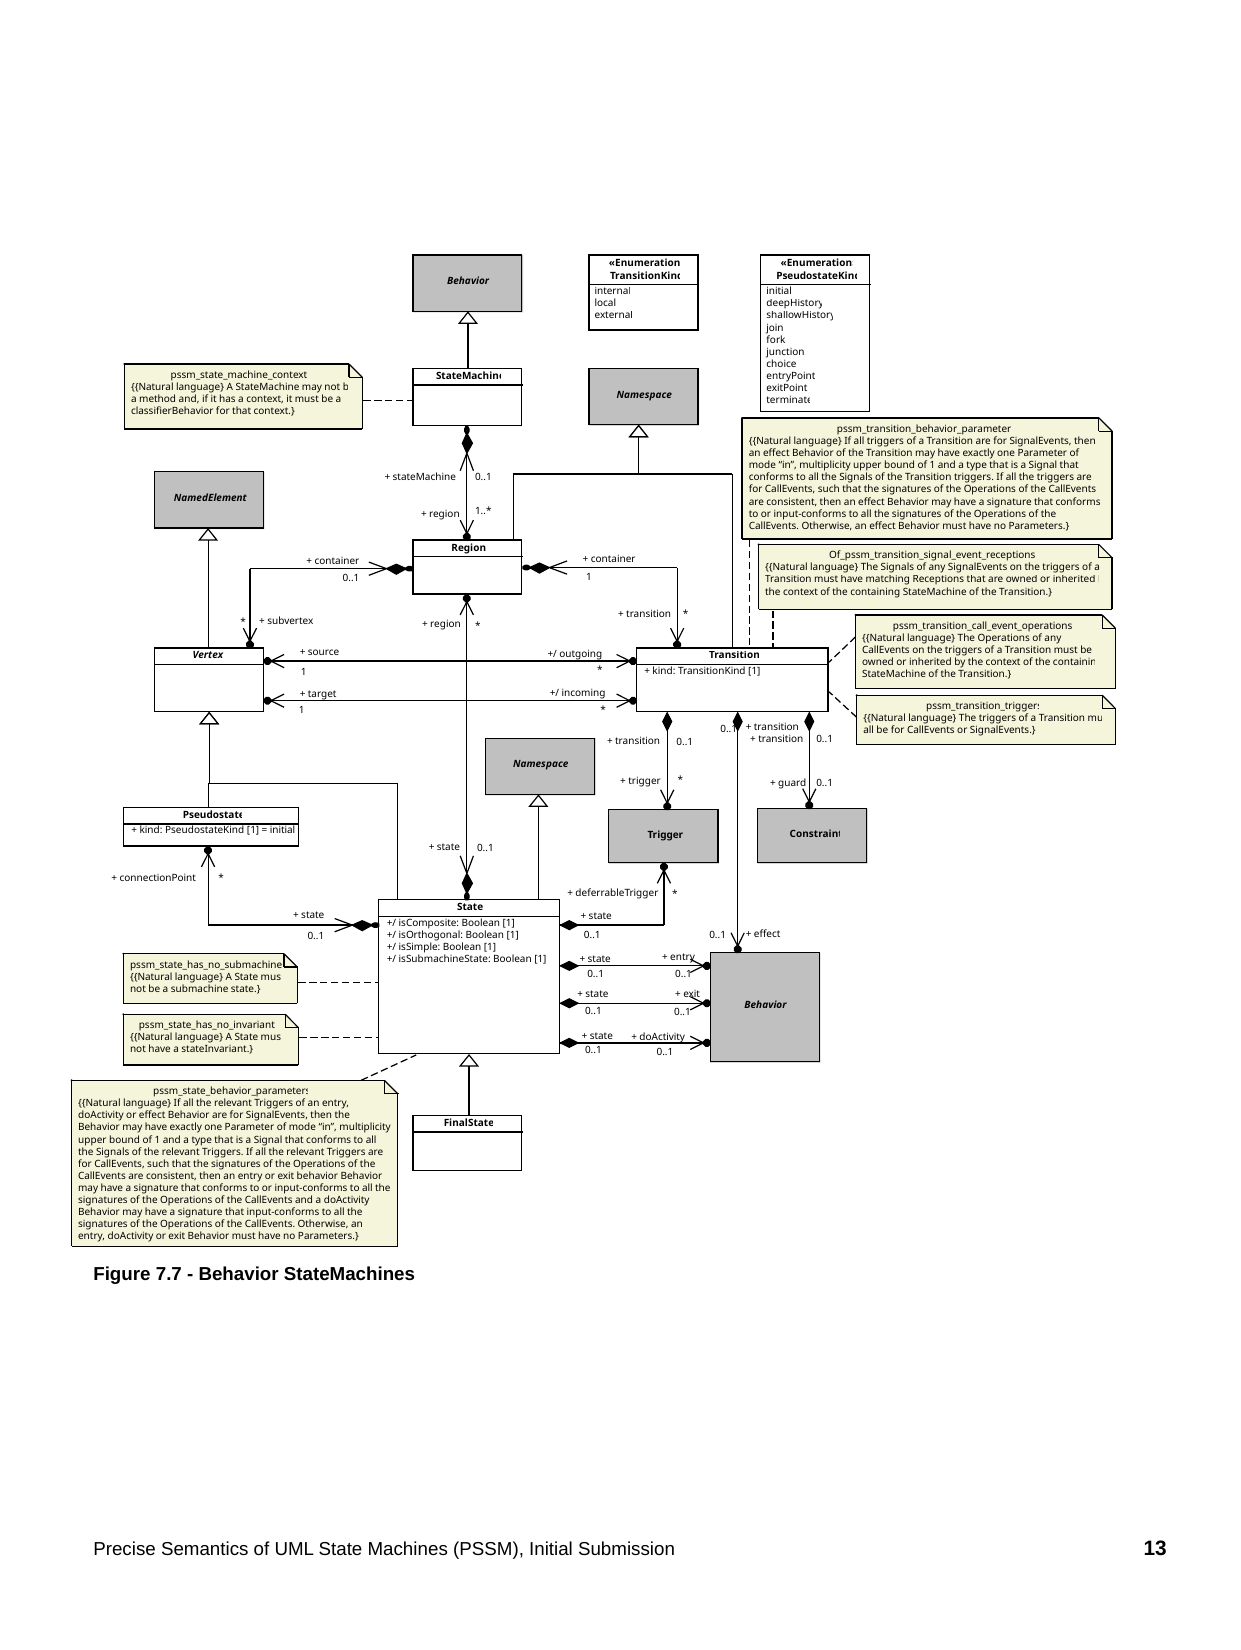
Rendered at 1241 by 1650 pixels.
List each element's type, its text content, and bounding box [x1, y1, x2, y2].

text Figure 7.7 - Behavior StateMachines [93, 243, 1095, 1284]
